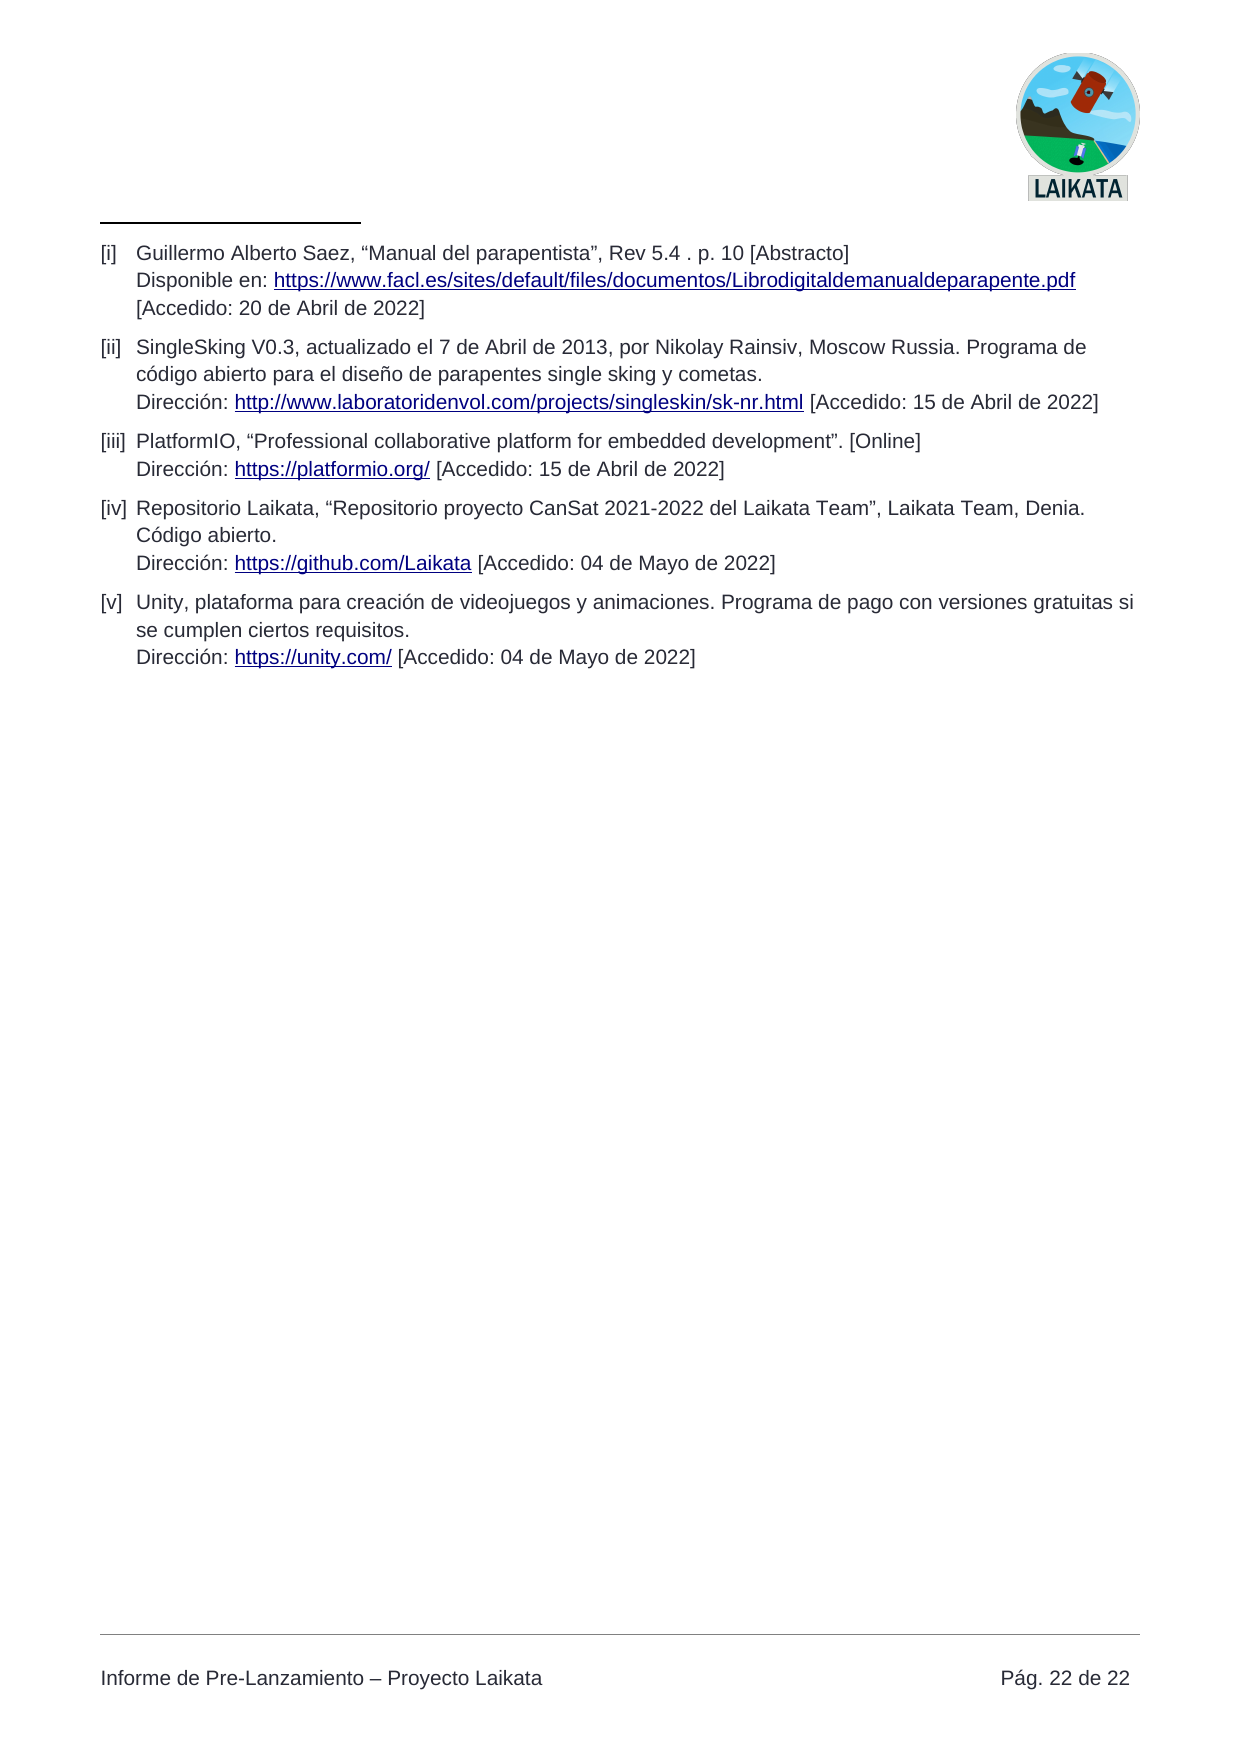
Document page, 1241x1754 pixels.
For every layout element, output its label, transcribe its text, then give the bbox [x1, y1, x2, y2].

text PlatformIO, “Professional collaborative platform for embedded development”. [Online] Dirección: https://platformio.org/ [Accedido: 15 de Abril de 2022] [100, 429, 1140, 481]
text SingleSking V0.3, actualizado el 7 de Abril de 2013, por Nikolay Rainsiv, Moscow Russia. Programa de código abierto para el diseño de parapentes single sking y cometas. Dirección: http://www.laboratoridenvol.com/projects/singleskin/sk-nr.html [Accedido: 15 de Abril de 2022] [100, 335, 1140, 414]
text Repositorio Laikata, “Repositorio proyecto CanSat 2021-2022 del Laikata Team”, Laikata Team, Denia. Código abierto. Dirección: https://github.com/Laikata [Accedido: 04 de Mayo de 2022] [100, 496, 1140, 575]
text Unity, plataforma para creación de videojuegos y animaciones. Programa de pago con versiones gratuitas si se cumplen ciertos requisitos. Dirección: https://unity.com/ [Accedido: 04 de Mayo de 2022] [100, 590, 1140, 669]
picture [1016, 53, 1140, 201]
text Guillermo Alberto Saez, “Manual del parapentista”, Rev 5.4 . p. 10 [Abstracto] Disponible en: https://www.facl.es/sites/default/files/documentos/Librodigitaldemanualdeparapente.pdf [Accedido: 20 de Abril de 2022] [100, 241, 1140, 319]
